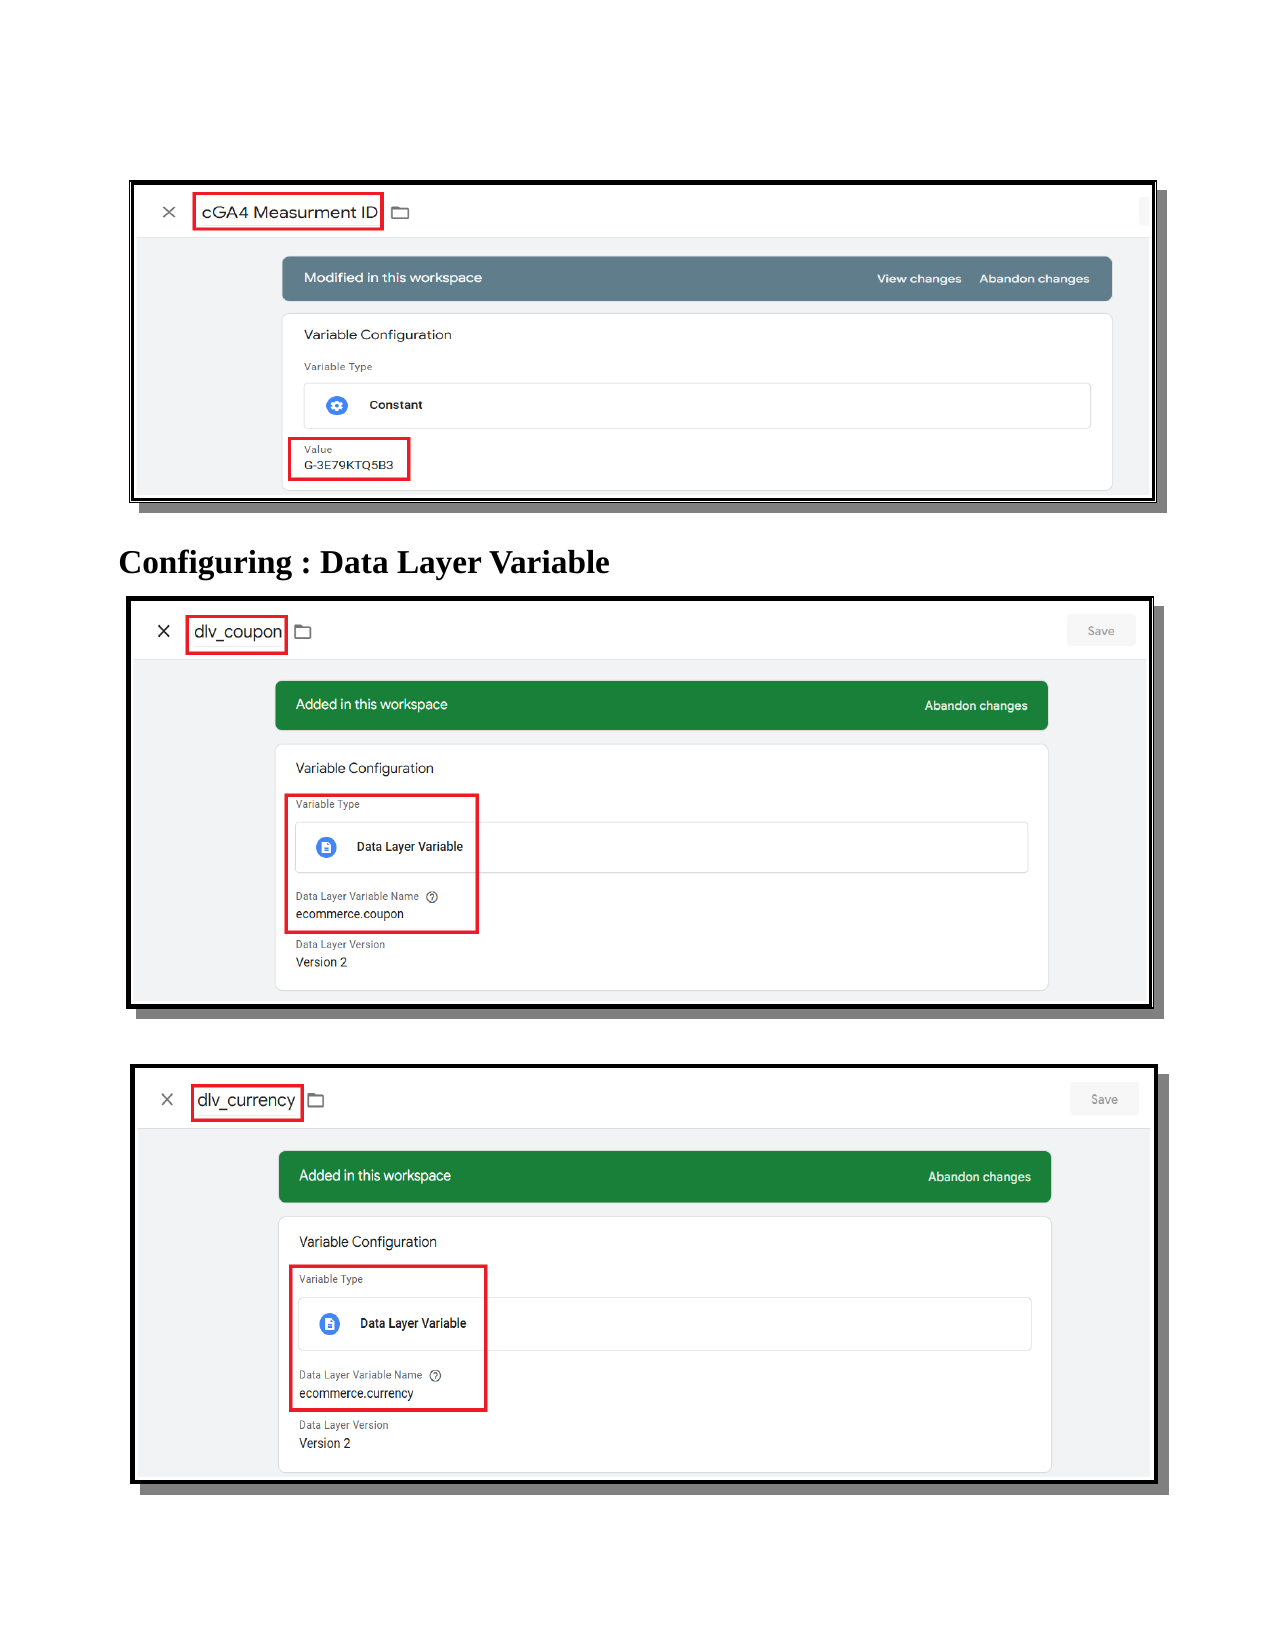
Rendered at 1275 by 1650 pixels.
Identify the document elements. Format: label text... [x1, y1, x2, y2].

picture [137, 1071, 1151, 1477]
text [134, 185, 1152, 498]
picture [133, 603, 1147, 1001]
text Configuring : Data Layer Variable [118, 542, 1157, 581]
